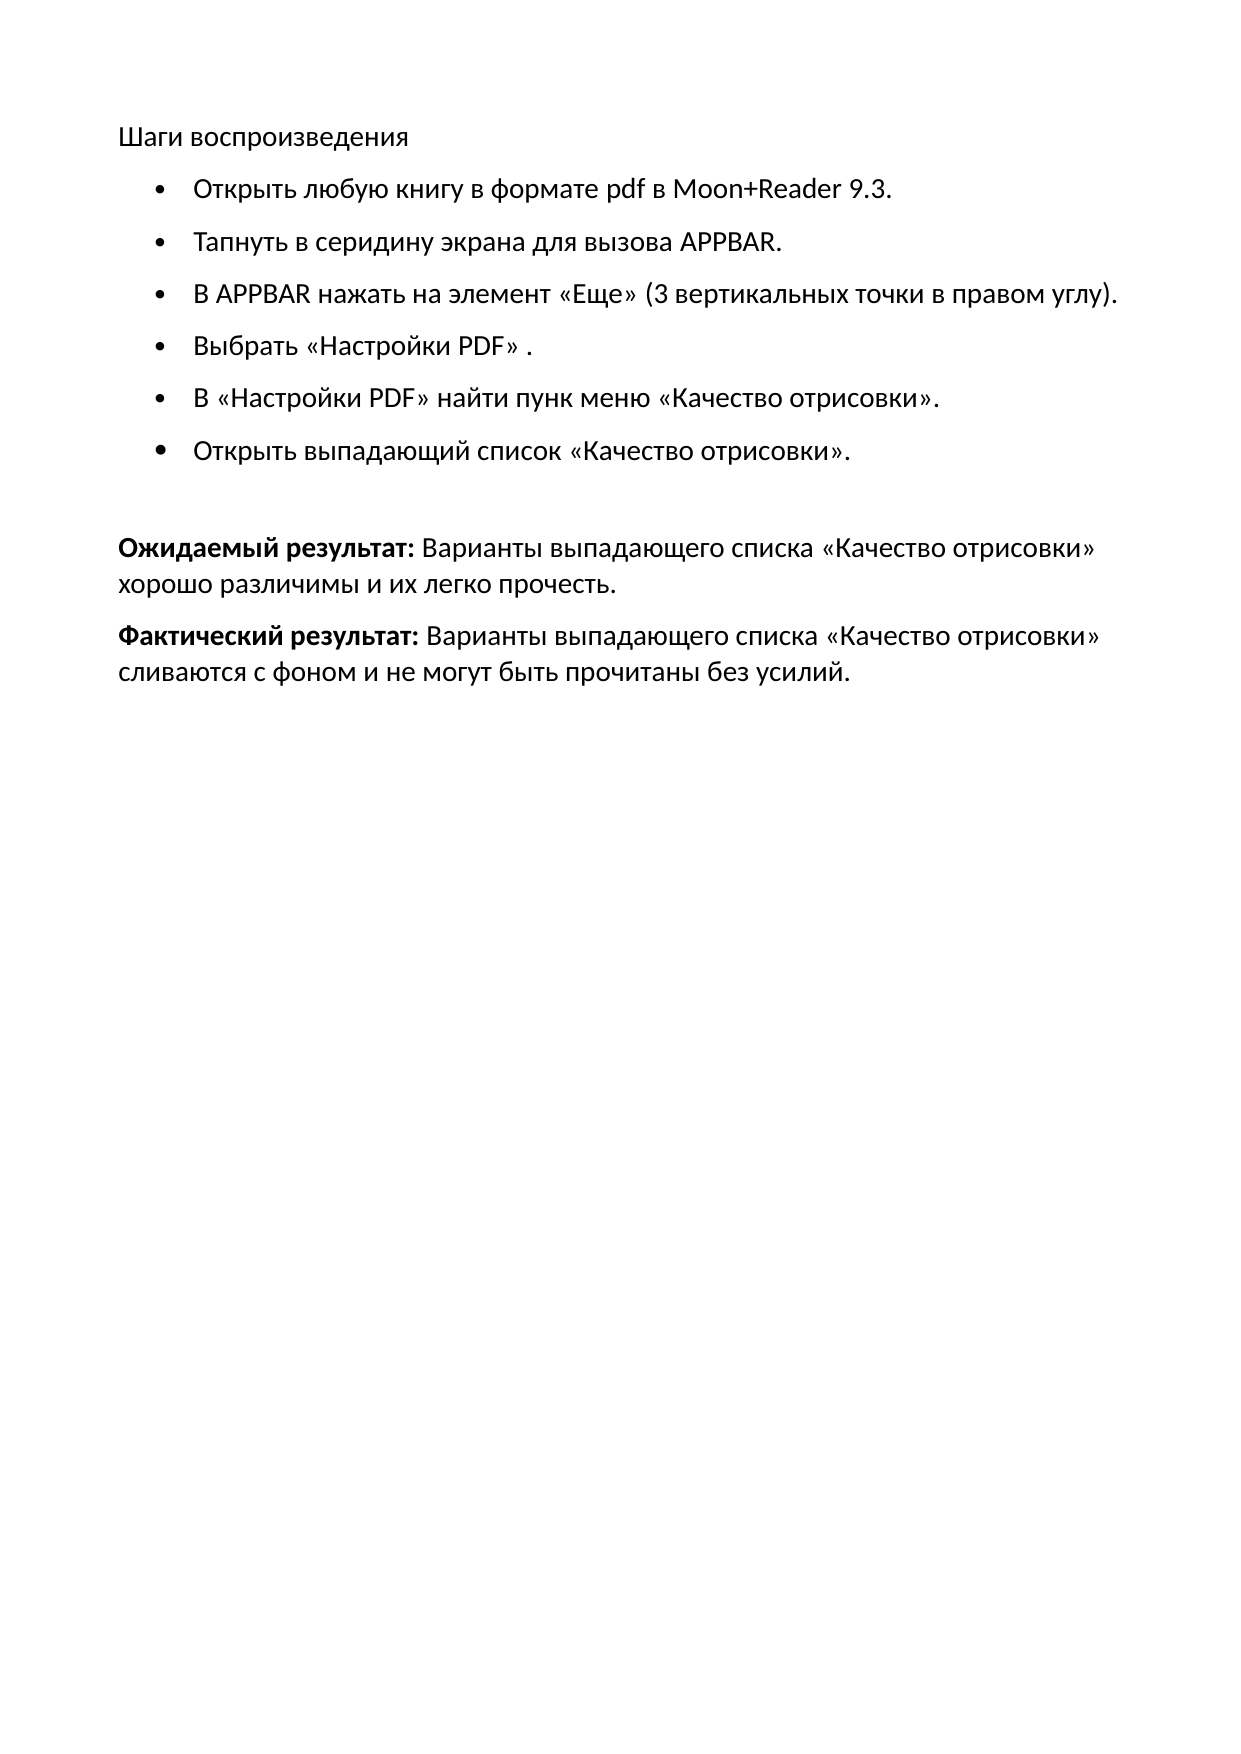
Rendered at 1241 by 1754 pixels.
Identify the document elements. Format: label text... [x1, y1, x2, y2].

list В APPBAR нажать на элемент «Еще» (3 вертикальных точки в правом углу). [156, 275, 1122, 311]
list Тапнуть в серидину экрана для вызова APPBAR. [156, 223, 1122, 258]
list В «Настройки PDF» найти пунк меню «Качество отрисовки». [156, 379, 1122, 415]
list Открыть выпадающий список «Качество отрисовки». [156, 432, 1122, 467]
text Ожидаемый результат: Варианты выпадающего списка «Качество отрисовки» хорошо различимы и их легко прочесть. [118, 529, 1122, 601]
text Шаги воспроизведения [118, 118, 1122, 154]
list Открыть любую книгу в формате pdf в Moon+Reader 9.3. [156, 170, 1122, 206]
text Фактический результат: Варианты выпадающего списка «Качество отрисовки» сливаются с фоном и не могут быть прочитаны без усилий. [118, 617, 1122, 689]
list Выбрать «Настройки PDF» . [156, 327, 1122, 363]
